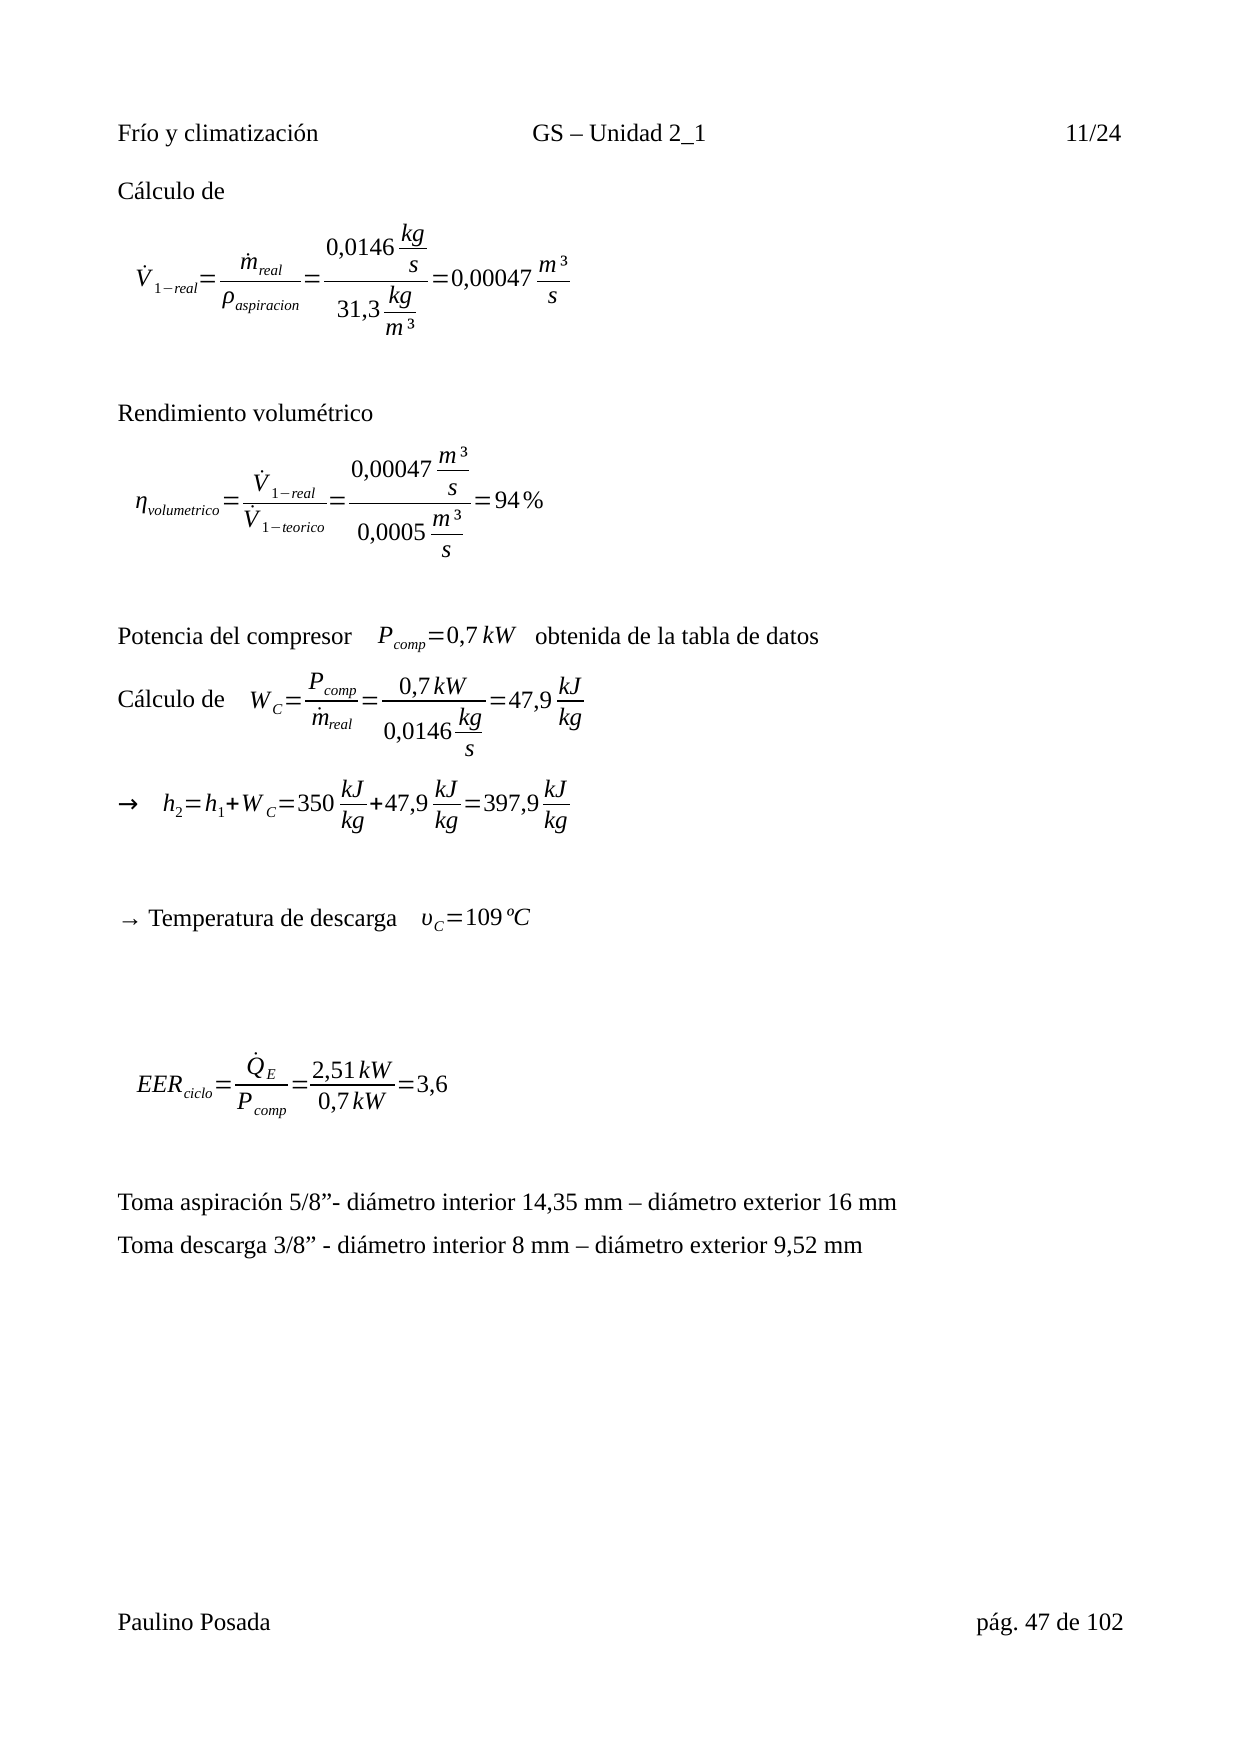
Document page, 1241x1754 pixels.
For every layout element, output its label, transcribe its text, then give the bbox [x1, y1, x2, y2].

text Cálculo de [117, 176, 1123, 205]
text Cálculo de [117, 667, 1123, 761]
text → Temperatura de descarga [117, 903, 1123, 935]
text Toma aspiración 5/8”- diámetro interior 14,35 mm – diámetro exterior 16 mm [117, 1187, 1123, 1215]
text Rendimiento volumétrico [117, 398, 1123, 427]
text Toma descarga 3/8” - diámetro interior 8 mm – diámetro exterior 9,52 mm [117, 1230, 1123, 1258]
text Potencia del compresor obtenida de la tabla de datos [117, 621, 1123, 653]
text → [117, 776, 1123, 835]
